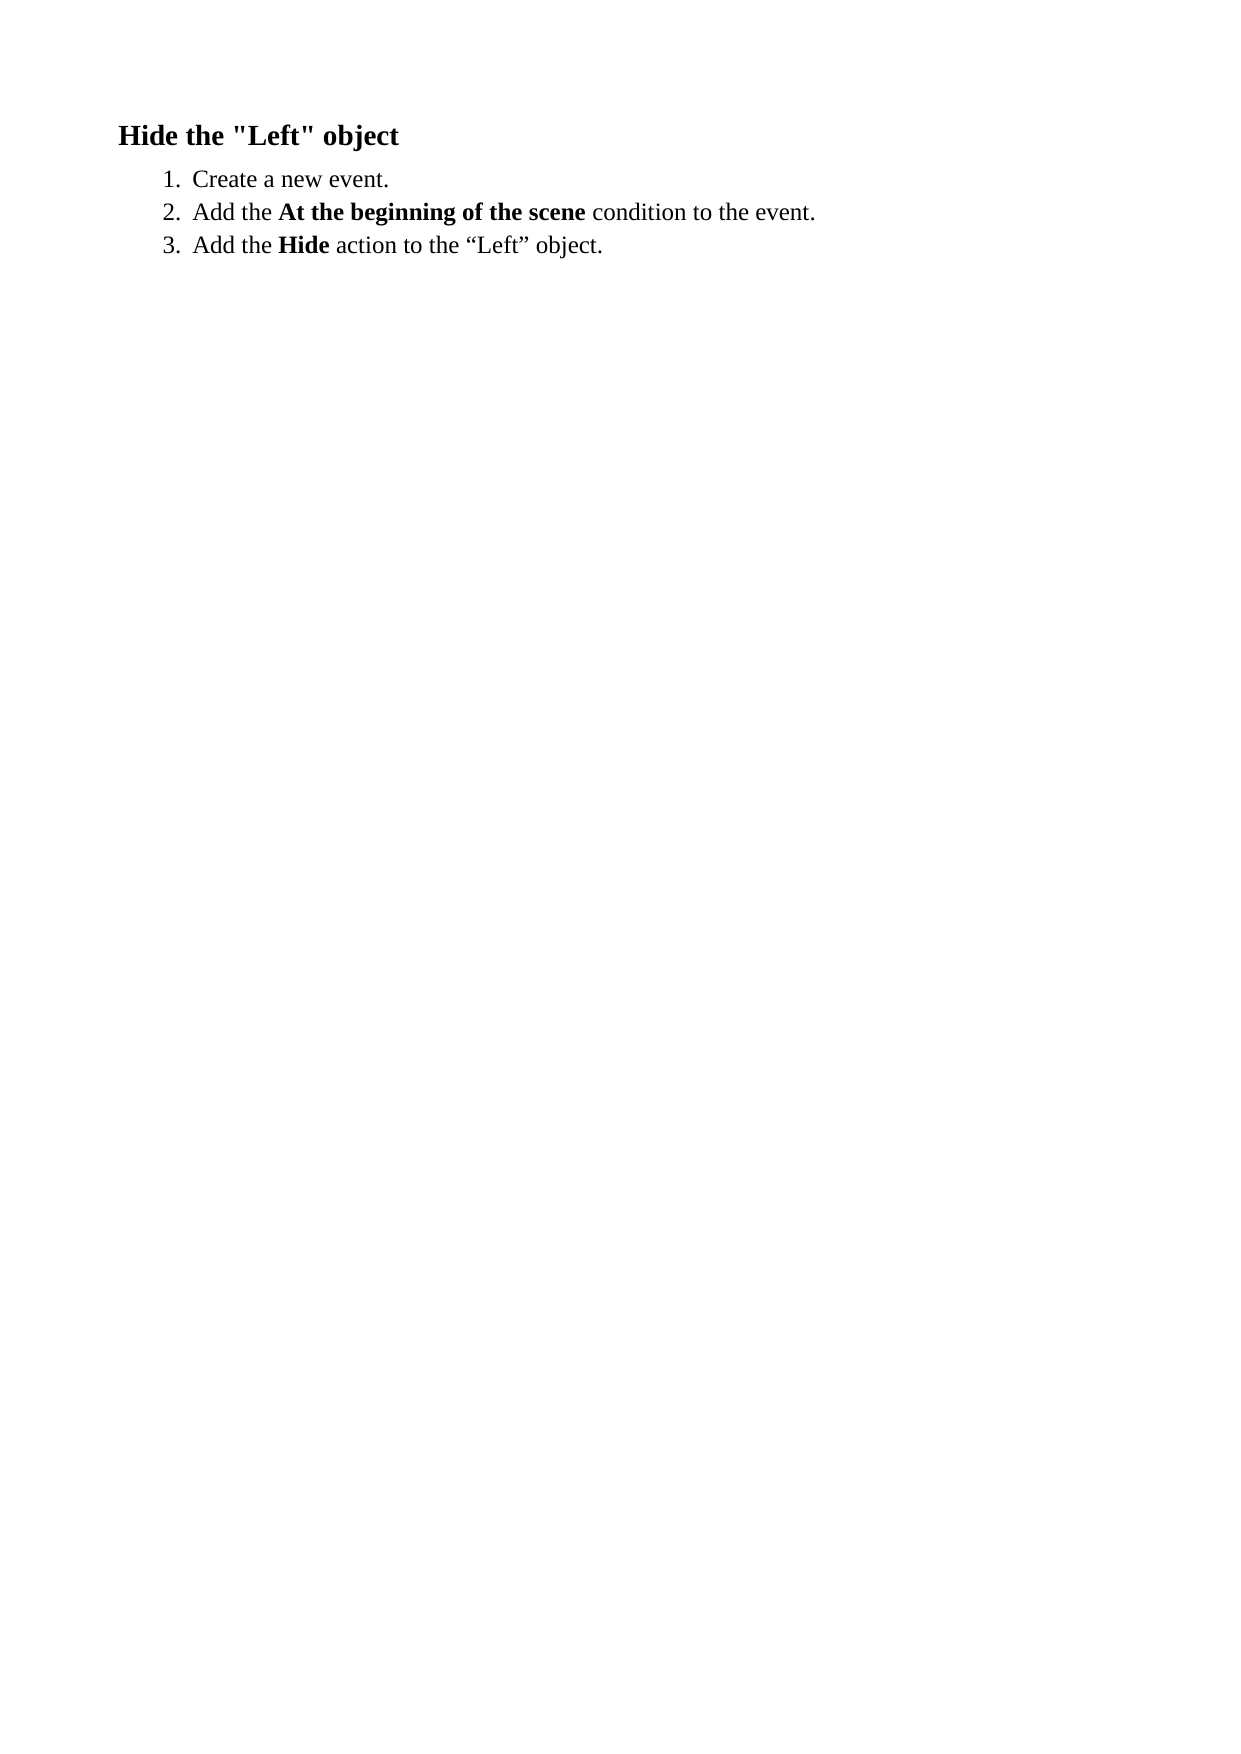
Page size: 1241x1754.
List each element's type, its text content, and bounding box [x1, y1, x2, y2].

subtitle Hide the "Left" object [118, 118, 1122, 152]
list Create a new event. [162, 164, 1122, 193]
list Add the At the beginning of the scene condition to the event. [162, 197, 1122, 226]
list Add the Hide action to the “Left” object. [162, 230, 1122, 259]
